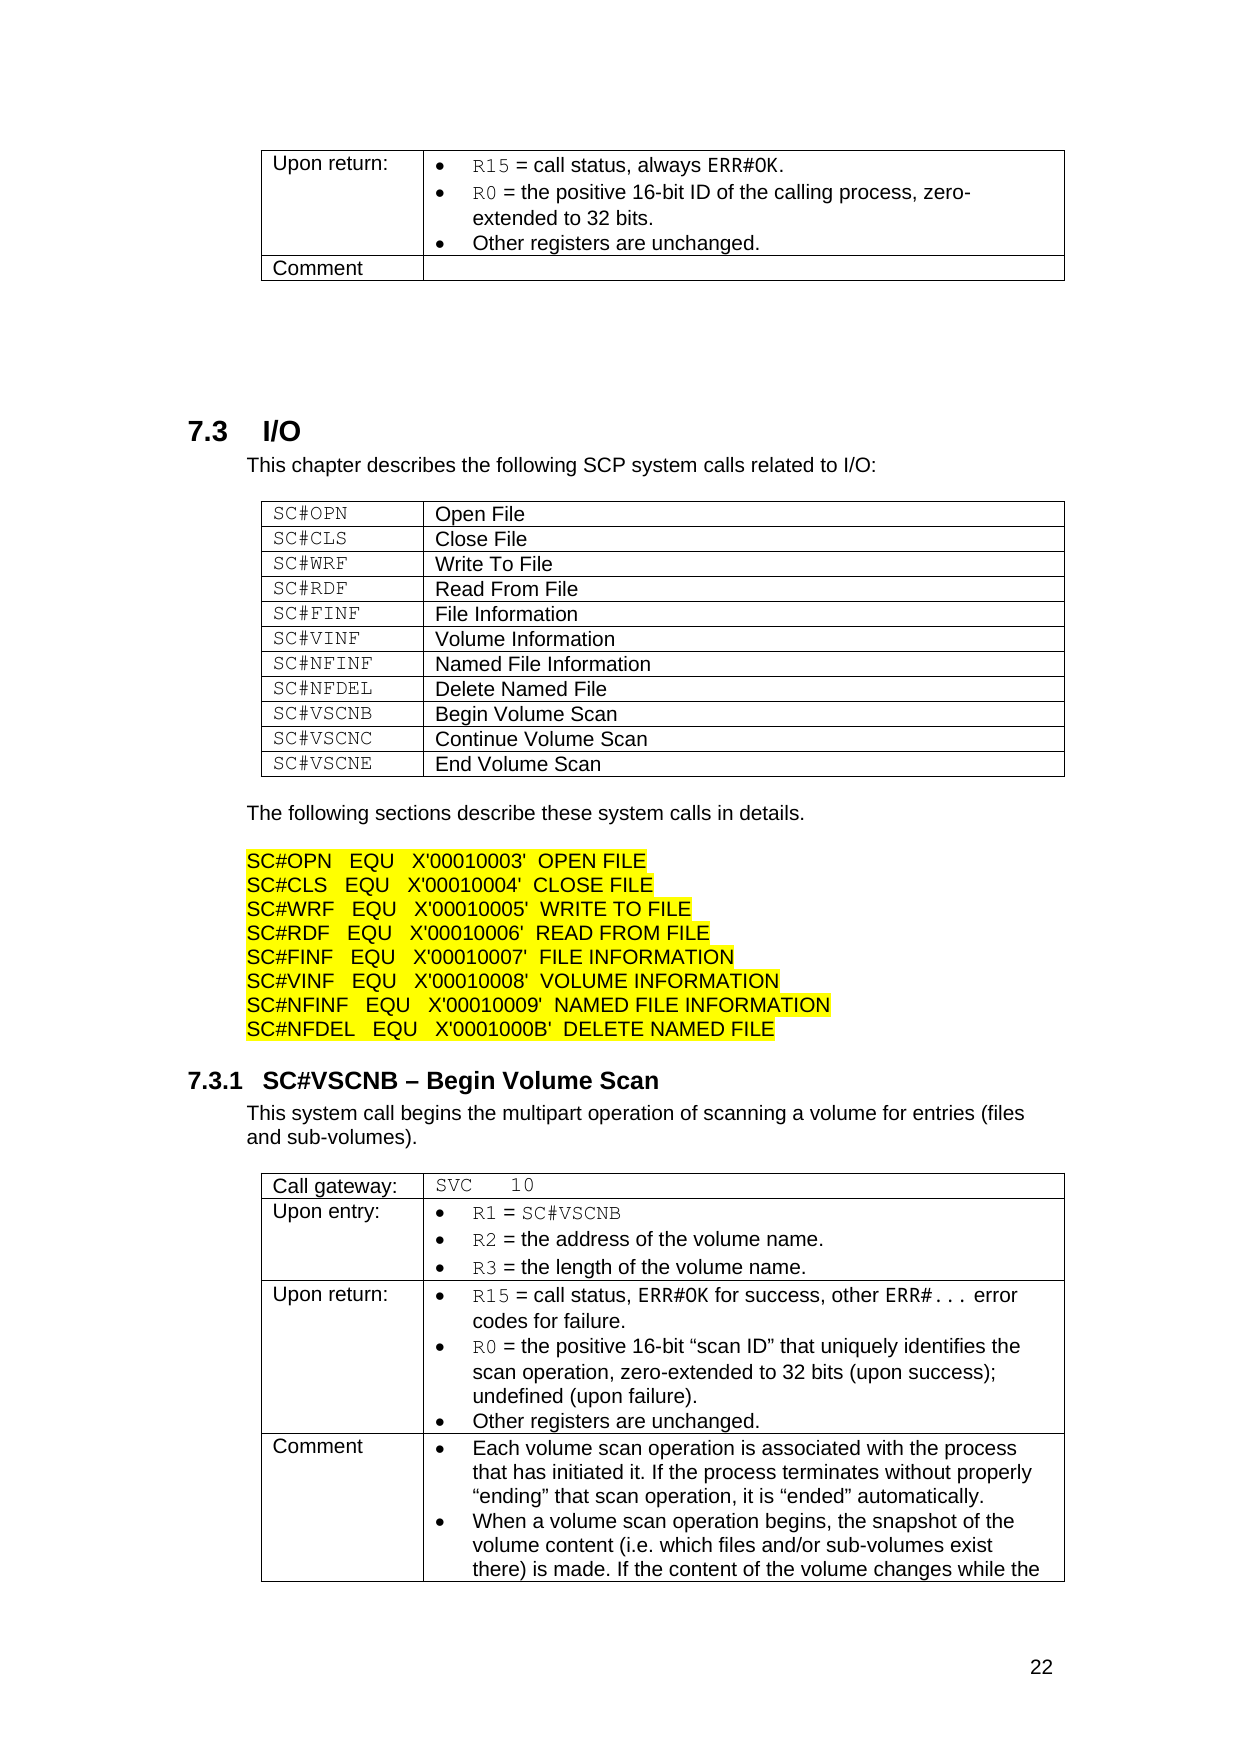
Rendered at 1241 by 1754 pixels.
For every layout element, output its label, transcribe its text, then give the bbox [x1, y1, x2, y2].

text SC#NFDEL EQU X'0001000B' DELETE NAMED FILE [246, 1017, 1053, 1041]
table_cell Read From File [424, 577, 1064, 601]
table_cell Begin Volume Scan [424, 702, 1064, 726]
table_cell SC#FINF [262, 602, 423, 626]
text This chapter describes the following SCP system calls related to I/O: [246, 453, 1053, 477]
table_cell Comment [262, 256, 423, 280]
table_header SVC 10 [424, 1174, 1064, 1198]
table_cell File Information [424, 602, 1064, 626]
subtitle I/O [187, 413, 1053, 447]
table_cell SC#VSCNE [262, 752, 423, 776]
text SC#CLS EQU X'00010004' CLOSE FILE [246, 873, 1053, 897]
table_cell Upon return: [262, 1281, 423, 1433]
text SC#OPN EQU X'00010003' OPEN FILE [246, 849, 1053, 873]
text SC#VINF EQU X'00010008' VOLUME INFORMATION [246, 969, 1053, 993]
table_cell [424, 256, 1064, 280]
table_cell Named File Information [424, 652, 1064, 676]
table_cell R15 = call status, ERR#OK for success, other ERR#... error codes for failure. R0 = the positive 16-bit “scan ID” that uniquely identifies the scan operation, zero-extended to 32 bits (upon success); undefined (upon failure). Other registers are unchanged. [424, 1281, 1064, 1433]
table_cell Continue Volume Scan [424, 727, 1064, 751]
table_cell Each volume scan operation is associated with the process that has initiated it. If the process terminates without properly “ending” that scan operation, it is “ended” automatically. When a volume scan operation begins, the snapshot of the volume content (i.e. which files and/or sub-volumes exist there) is made. If the content of the volume changes while the [424, 1434, 1064, 1581]
text SC#WRF EQU X'00010005' WRITE TO FILE [246, 897, 1053, 921]
table_cell SC#RDF [262, 577, 423, 601]
table_header SC#OPN [262, 502, 423, 526]
table_cell Close File [424, 527, 1064, 551]
table_cell SC#WRF [262, 552, 423, 576]
table_cell Delete Named File [424, 677, 1064, 701]
subtitle SC#VSCNB – Begin Volume Scan [187, 1066, 1053, 1094]
table_cell SC#VINF [262, 627, 423, 651]
table_cell Volume Information [424, 627, 1064, 651]
text This system call begins the multipart operation of scanning a volume for entries (files and sub-volumes). [246, 1101, 1053, 1149]
table_cell SC#VSCNC [262, 727, 423, 751]
table_cell SC#CLS [262, 527, 423, 551]
table_cell Comment [262, 1434, 423, 1581]
table_cell R15 = call status, always ERR#OK. R0 = the positive 16-bit ID of the calling process, zero-extended to 32 bits. Other registers are unchanged. [424, 151, 1064, 255]
table_cell End Volume Scan [424, 752, 1064, 776]
table_cell Write To File [424, 552, 1064, 576]
table_cell SC#NFINF [262, 652, 423, 676]
table_cell R1 = SC#VSCNB R2 = the address of the volume name. R3 = the length of the volume name. [424, 1199, 1064, 1280]
table_cell SC#NFDEL [262, 677, 423, 701]
text SC#RDF EQU X'00010006' READ FROM FILE [246, 921, 1053, 945]
table_header Open File [424, 502, 1064, 526]
text SC#FINF EQU X'00010007' FILE INFORMATION [246, 945, 1053, 969]
table_cell Upon entry: [262, 1199, 423, 1280]
table_header Call gateway: [262, 1174, 423, 1198]
table_cell Upon return: [262, 151, 423, 255]
text SC#NFINF EQU X'00010009' NAMED FILE INFORMATION [246, 993, 1053, 1017]
table_cell SC#VSCNB [262, 702, 423, 726]
text The following sections describe these system calls in details. [246, 801, 1053, 825]
